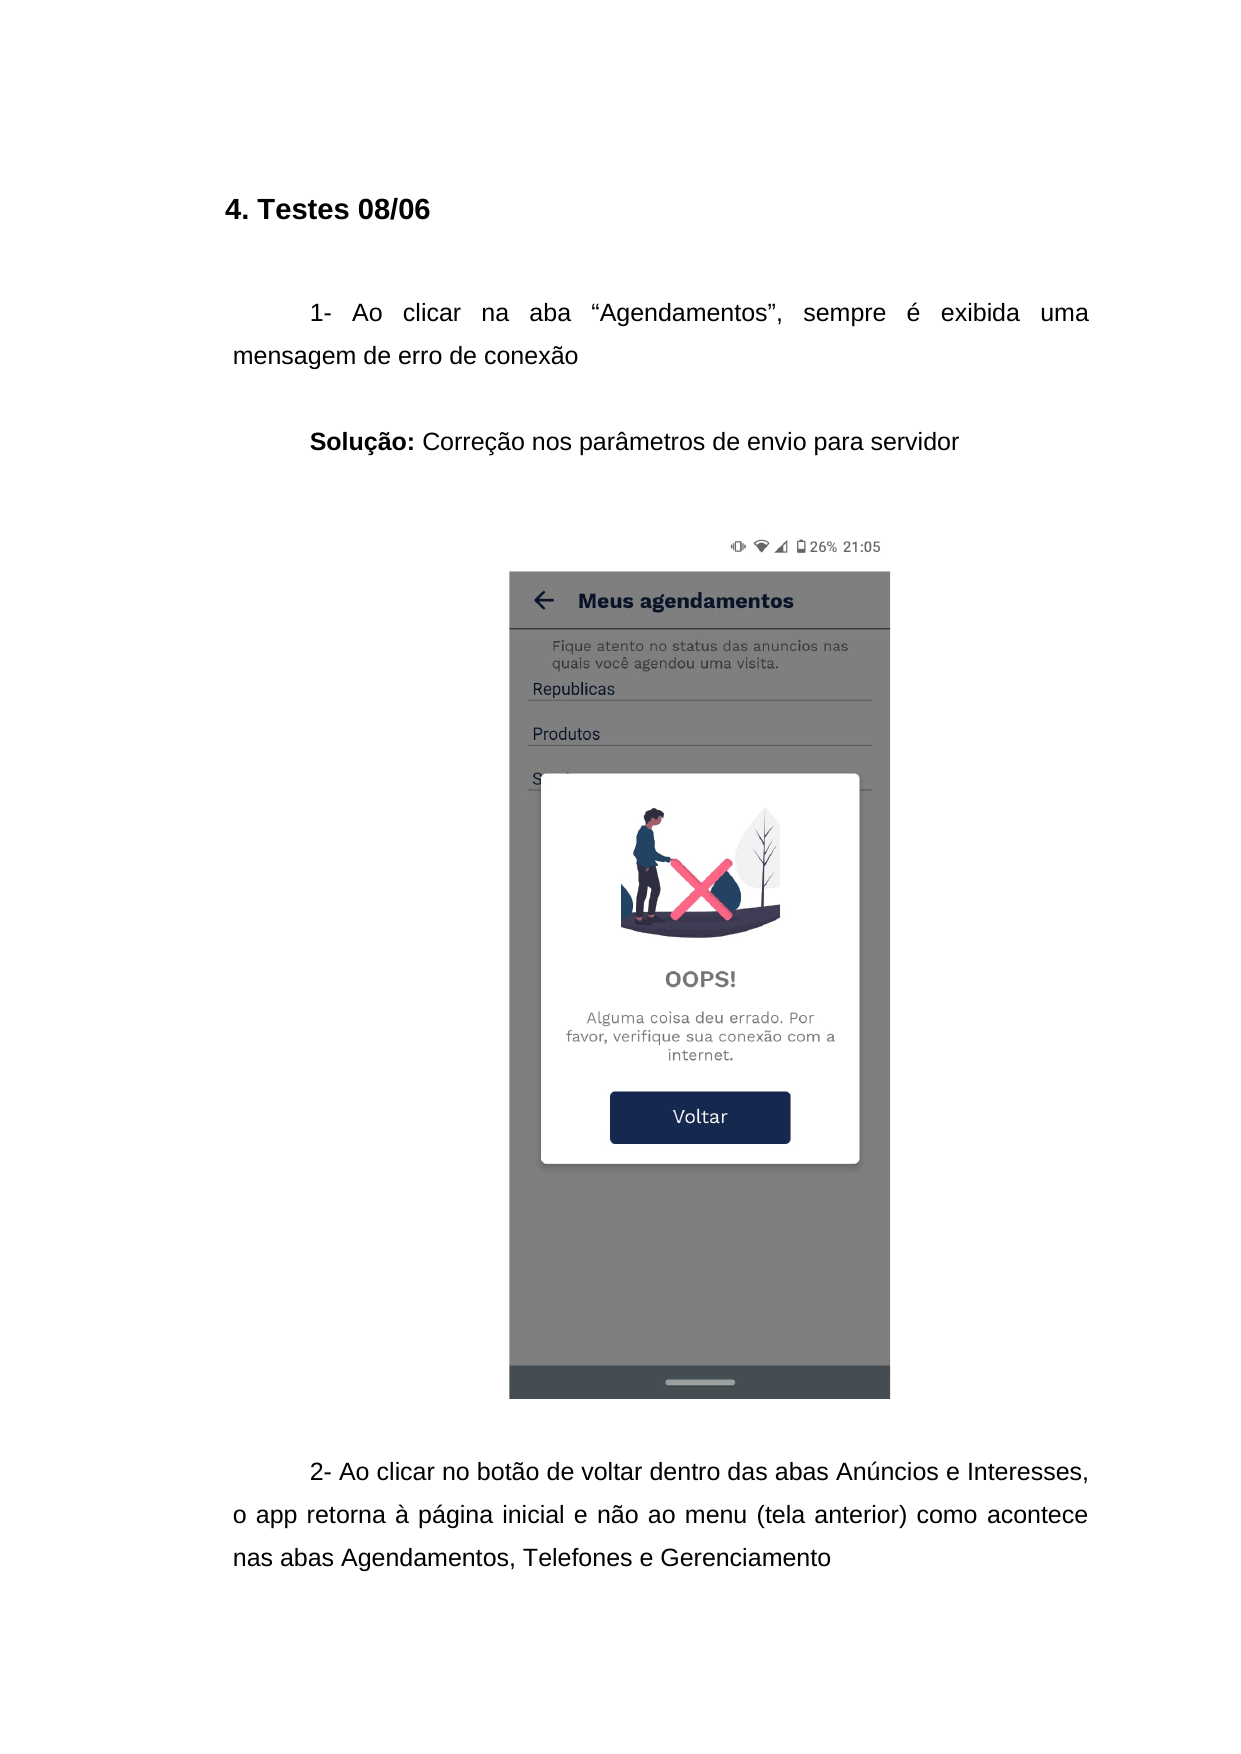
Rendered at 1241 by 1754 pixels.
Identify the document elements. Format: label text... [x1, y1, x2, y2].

text Solução: Correção nos parâmetros de envio para servidor [233, 427, 1090, 456]
text 2- Ao clicar no botão de voltar dentro das abas Anúncios e Interesses, o app retorna à página inicial e não ao menu (tela anterior) como acontece nas abas Agendamentos, Telefones e Gerenciamento [233, 1457, 1090, 1572]
subtitle 4. Testes 08/06 [225, 192, 1090, 225]
text 1- Ao clicar na aba “Agendamentos”, sempre é exibida uma mensagem de erro de conexão [233, 298, 1090, 369]
picture [509, 513, 891, 1399]
